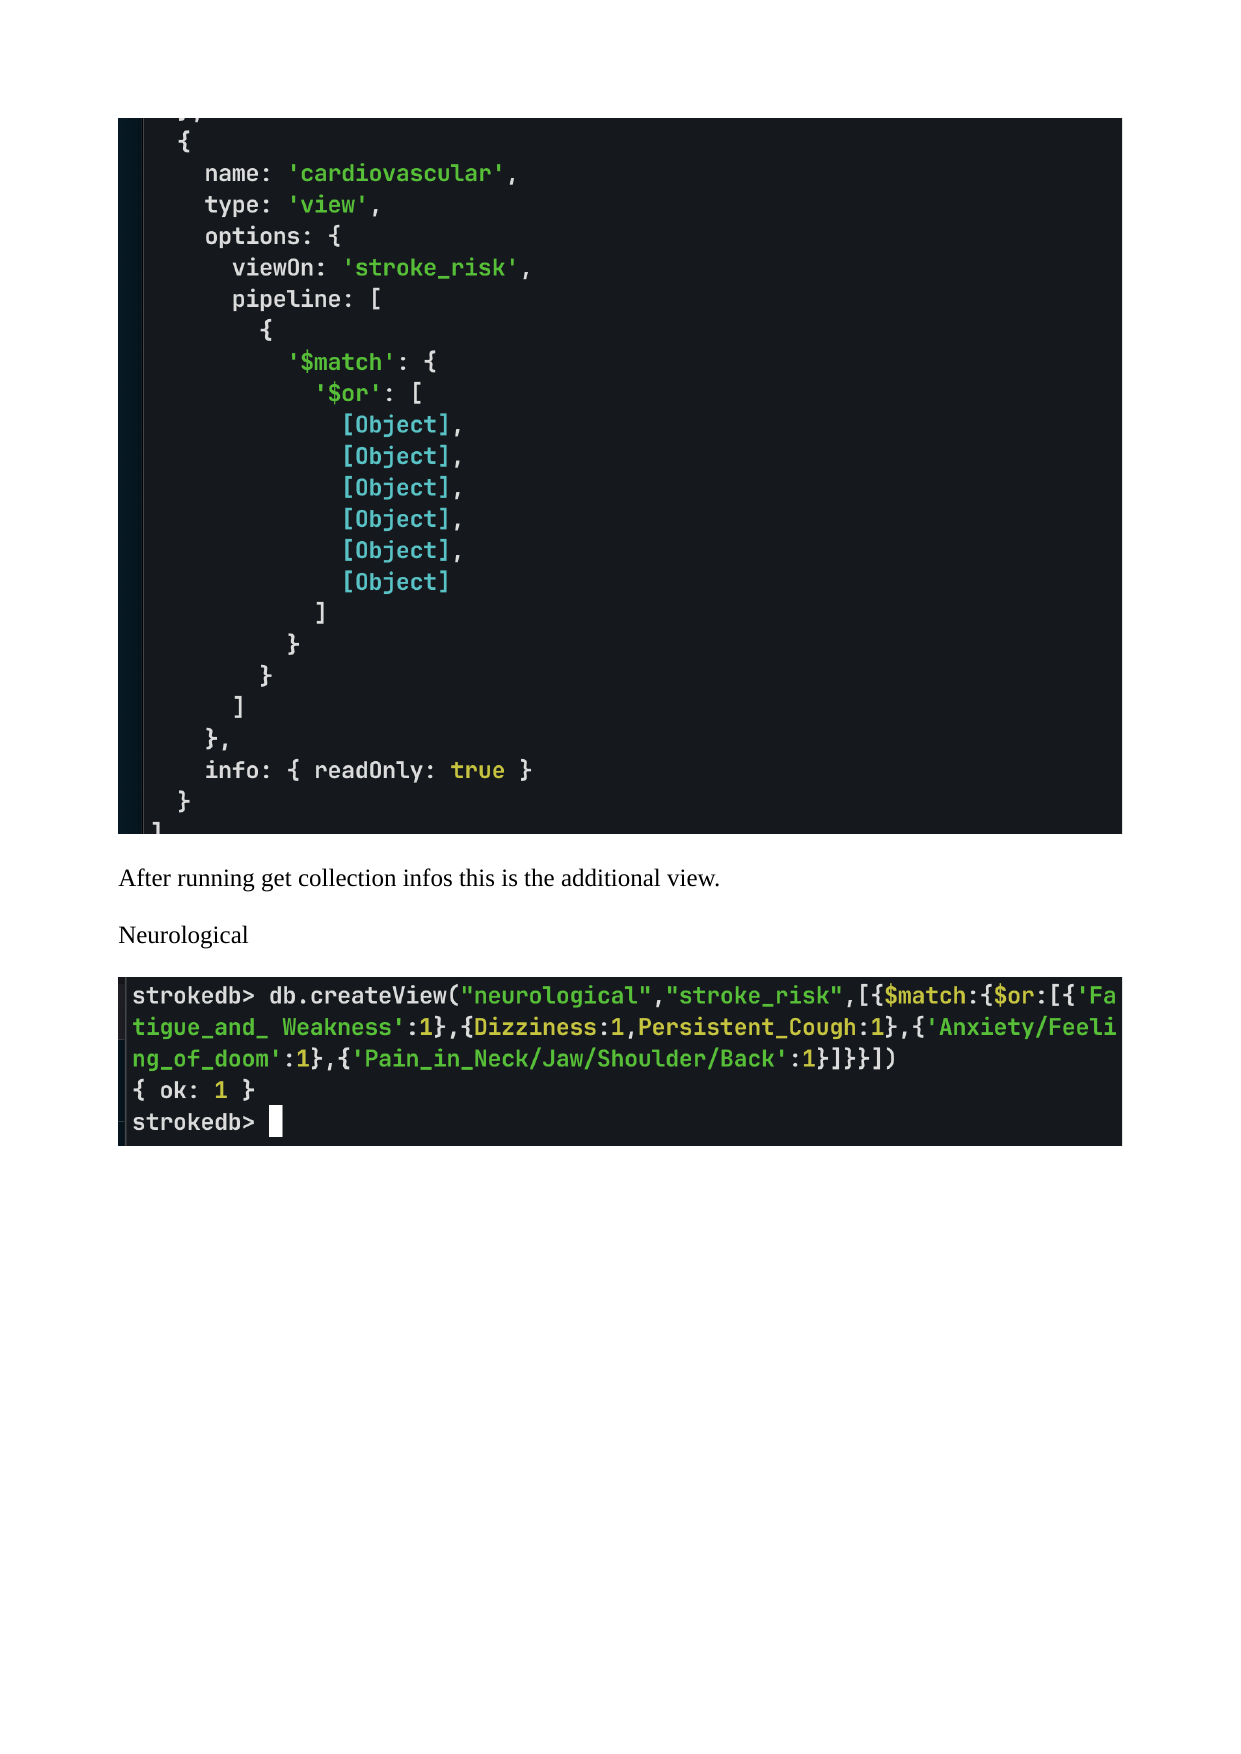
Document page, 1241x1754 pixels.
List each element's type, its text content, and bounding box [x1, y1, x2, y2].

text After running get collection infos this is the additional view. [118, 863, 1122, 891]
picture [118, 977, 1123, 1146]
picture [118, 118, 1123, 834]
text Neurological [118, 920, 1122, 949]
